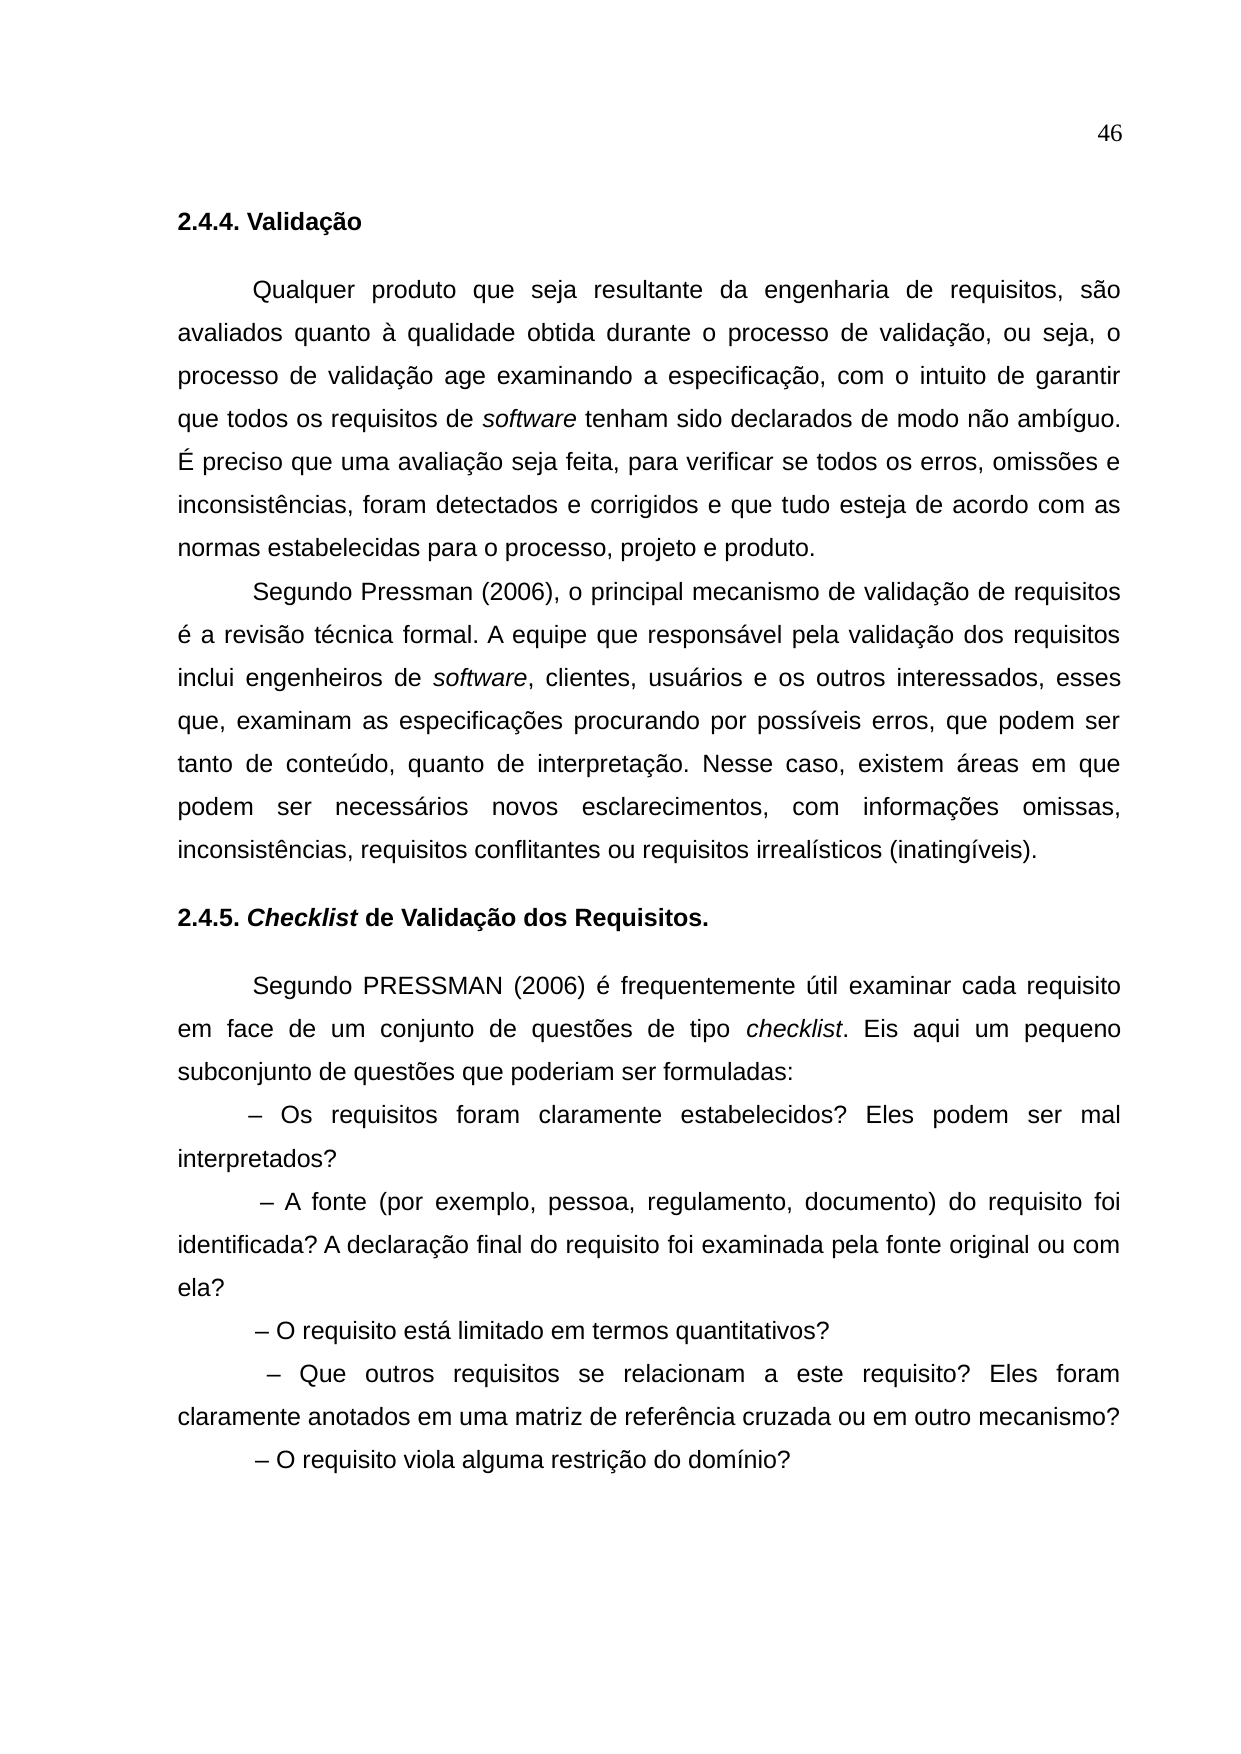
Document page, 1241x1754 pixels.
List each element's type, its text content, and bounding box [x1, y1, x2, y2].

text – O requisito viola alguma restrição do domínio? [177, 1445, 1122, 1474]
subtitle 2.4.4. Validação [177, 207, 1122, 235]
text – A fonte (por exemplo, pessoa, regulamento, documento) do requisito foi identificada? A declaração final do requisito foi examinada pela fonte original ou com ela? [177, 1187, 1122, 1302]
text – Que outros requisitos se relacionam a este requisito? Eles foram claramente anotados em uma matriz de referência cruzada ou em outro mecanismo? [177, 1359, 1122, 1431]
text Qualquer produto que seja resultante da engenharia de requisitos, são avaliados quanto à qualidade obtida durante o processo de validação, ou seja, o processo de validação age examinando a especificação, com o intuito de garantir que todos os requisitos de software tenham sido declarados de modo não ambíguo. É preciso que uma avaliação seja feita, para verificar se todos os erros, omissões e inconsistências, foram detectados e corrigidos e que tudo esteja de acordo com as normas estabelecidas para o processo, projeto e produto. [177, 274, 1122, 562]
text – Os requisitos foram claramente estabelecidos? Eles podem ser mal interpretados? [177, 1100, 1122, 1172]
subtitle 2.4.5. Checklist de Validação dos Requisitos. [177, 903, 1122, 932]
text Segundo Pressman (2006), o principal mecanismo de validação de requisitos é a revisão técnica formal. A equipe que responsável pela validação dos requisitos inclui engenheiros de software, clientes, usuários e os outros interessados, esses que, examinam as especificações procurando por possíveis erros, que podem ser tanto de conteúdo, quanto de interpretação. Nesse caso, existem áreas em que podem ser necessários novos esclarecimentos, com informações omissas, inconsistências, requisitos conflitantes ou requisitos irrealísticos (inatingíveis). [177, 576, 1122, 864]
text Segundo PRESSMAN (2006) é frequentemente útil examinar cada requisito em face de um conjunto de questões de tipo checklist. Eis aqui um pequeno subconjunto de questões que poderiam ser formuladas: [177, 971, 1122, 1086]
text – O requisito está limitado em termos quantitativos? [177, 1316, 1122, 1345]
